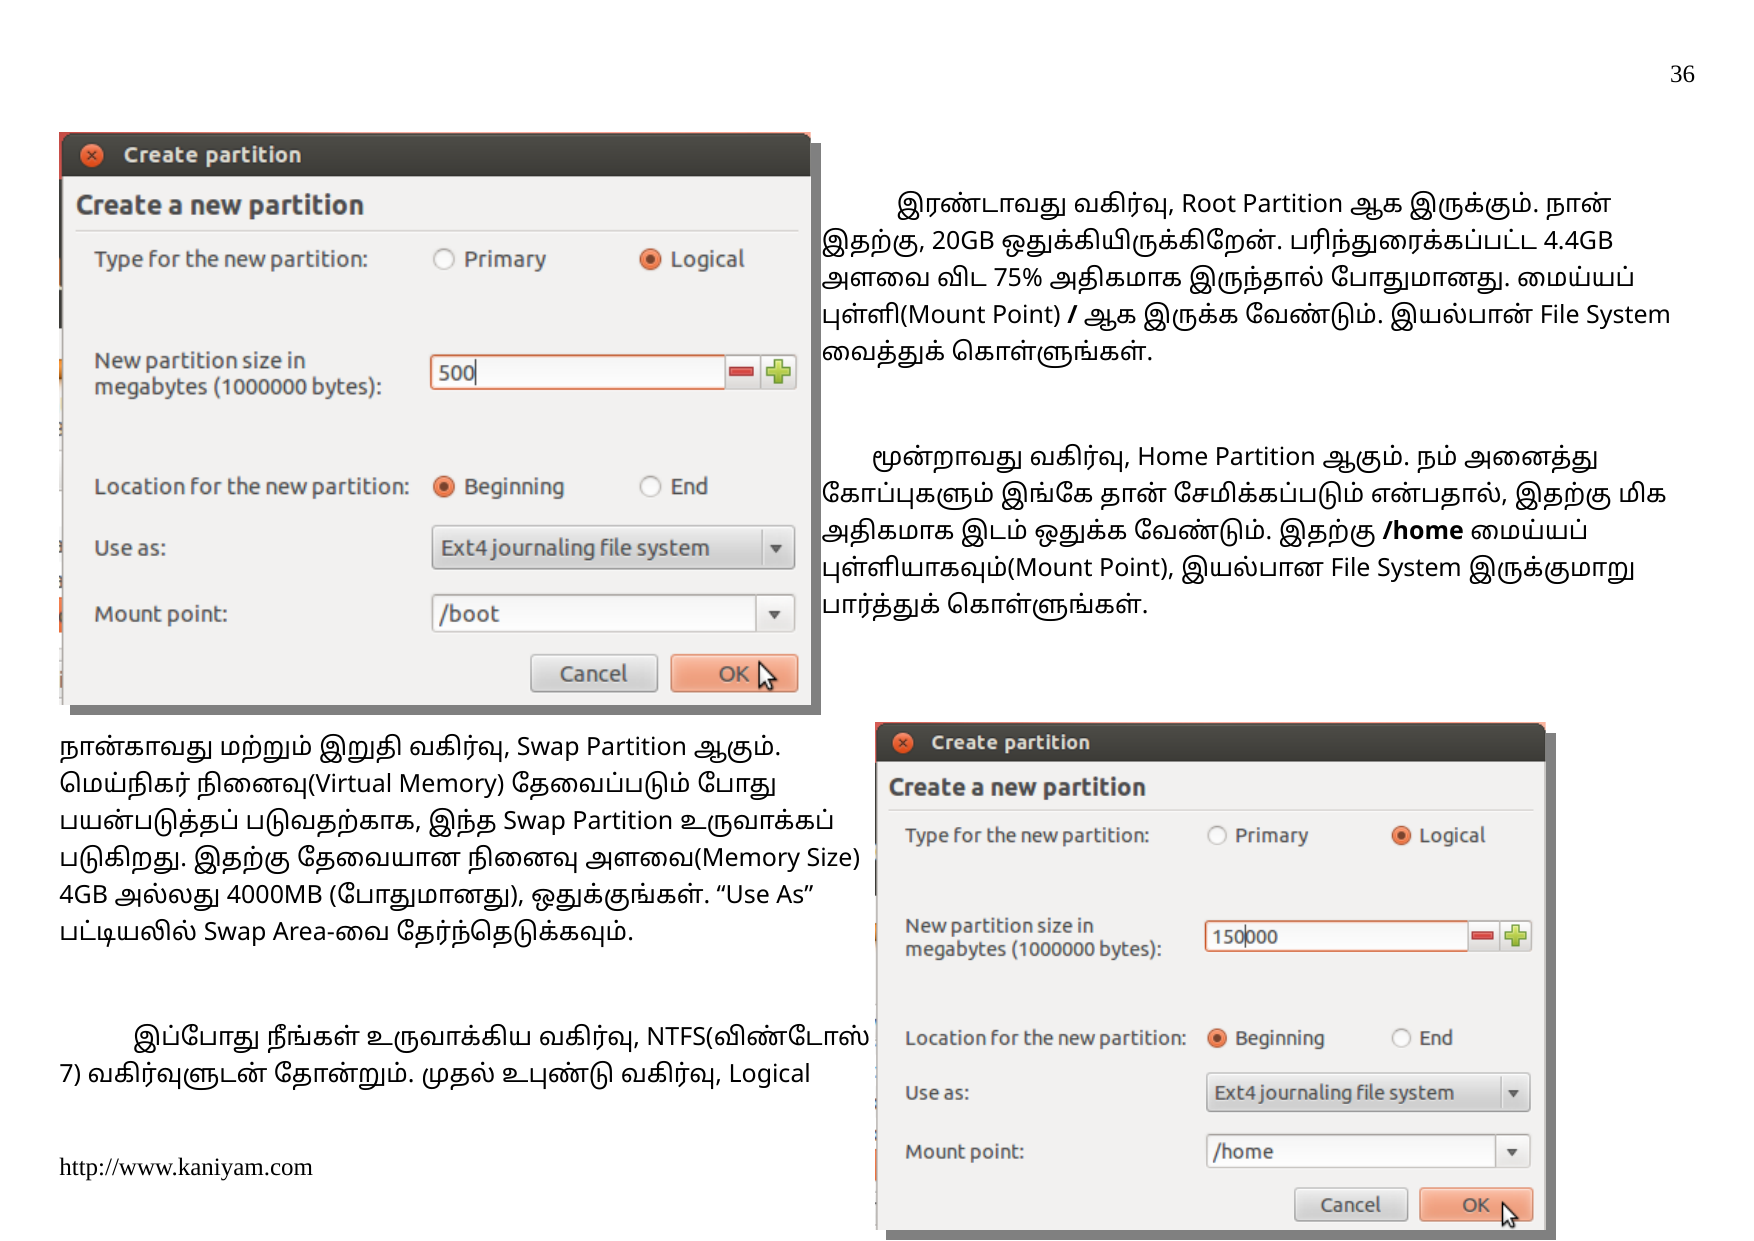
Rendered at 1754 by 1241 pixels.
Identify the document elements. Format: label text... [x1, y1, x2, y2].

text இப்போது நீங்கள் உருவாக்கிய வகிர்வு, NTFS(விண்டோஸ் 7) வகிர்வுளுடன் தோன்றும். முதல் உபுண்டு வகிர்வு, Logical [59, 1018, 875, 1092]
text [1556, 1018, 1695, 1092]
text நான்காவது மற்றும் இறுதி வகிர்வு, Swap Partition ஆகும். மெய்நிகர் நினைவு(Virtual Memory) தேவைப்படும் போது பயன்படுத்தப் படுவதற்காக, இந்த Swap Partition உருவாக்கப் படுகிறது. இதற்கு தேவையான நினைவு அளவை(Memory Size) 4GB அல்லது 4000MB (போதுமானது), ஒதுக்குங்கள். “Use As” பட்டியலில் Swap Area-வை தேர்ந்தெடுக்கவும். [59, 691, 1695, 950]
picture [875, 722, 1546, 1230]
picture [59, 132, 811, 705]
text இரண்டாவது வகிர்வு, Root Partition ஆக இருக்கும். நான் இதற்கு, 20GB ஒதுக்கியிருக்கிறேன். பரிந்துரைக்கப்பட்ட 4.4GB அளவை விட 75% அதிகமாக இருந்தால் போதுமானது. மைய்யப் புள்ளி(Mount Point) / ஆக இருக்க வேண்டும். இயல்பான் File System வைத்துக் கொள்ளுங்கள். [821, 185, 1695, 370]
text மூன்றாவது வகிர்வு, Home Partition ஆகும். நம் அனைத்து கோப்புகளும் இங்கே தான் சேமிக்கப்படும் என்பதால், இதற்கு மிக அதிகமாக இடம் ஒதுக்க வேண்டும். இதற்கு /home மைய்யப் புள்ளியாகவும்(Mount Point), இயல்பான File System இருக்குமாறு பார்த்துக் கொள்ளுங்கள். [821, 438, 1695, 623]
